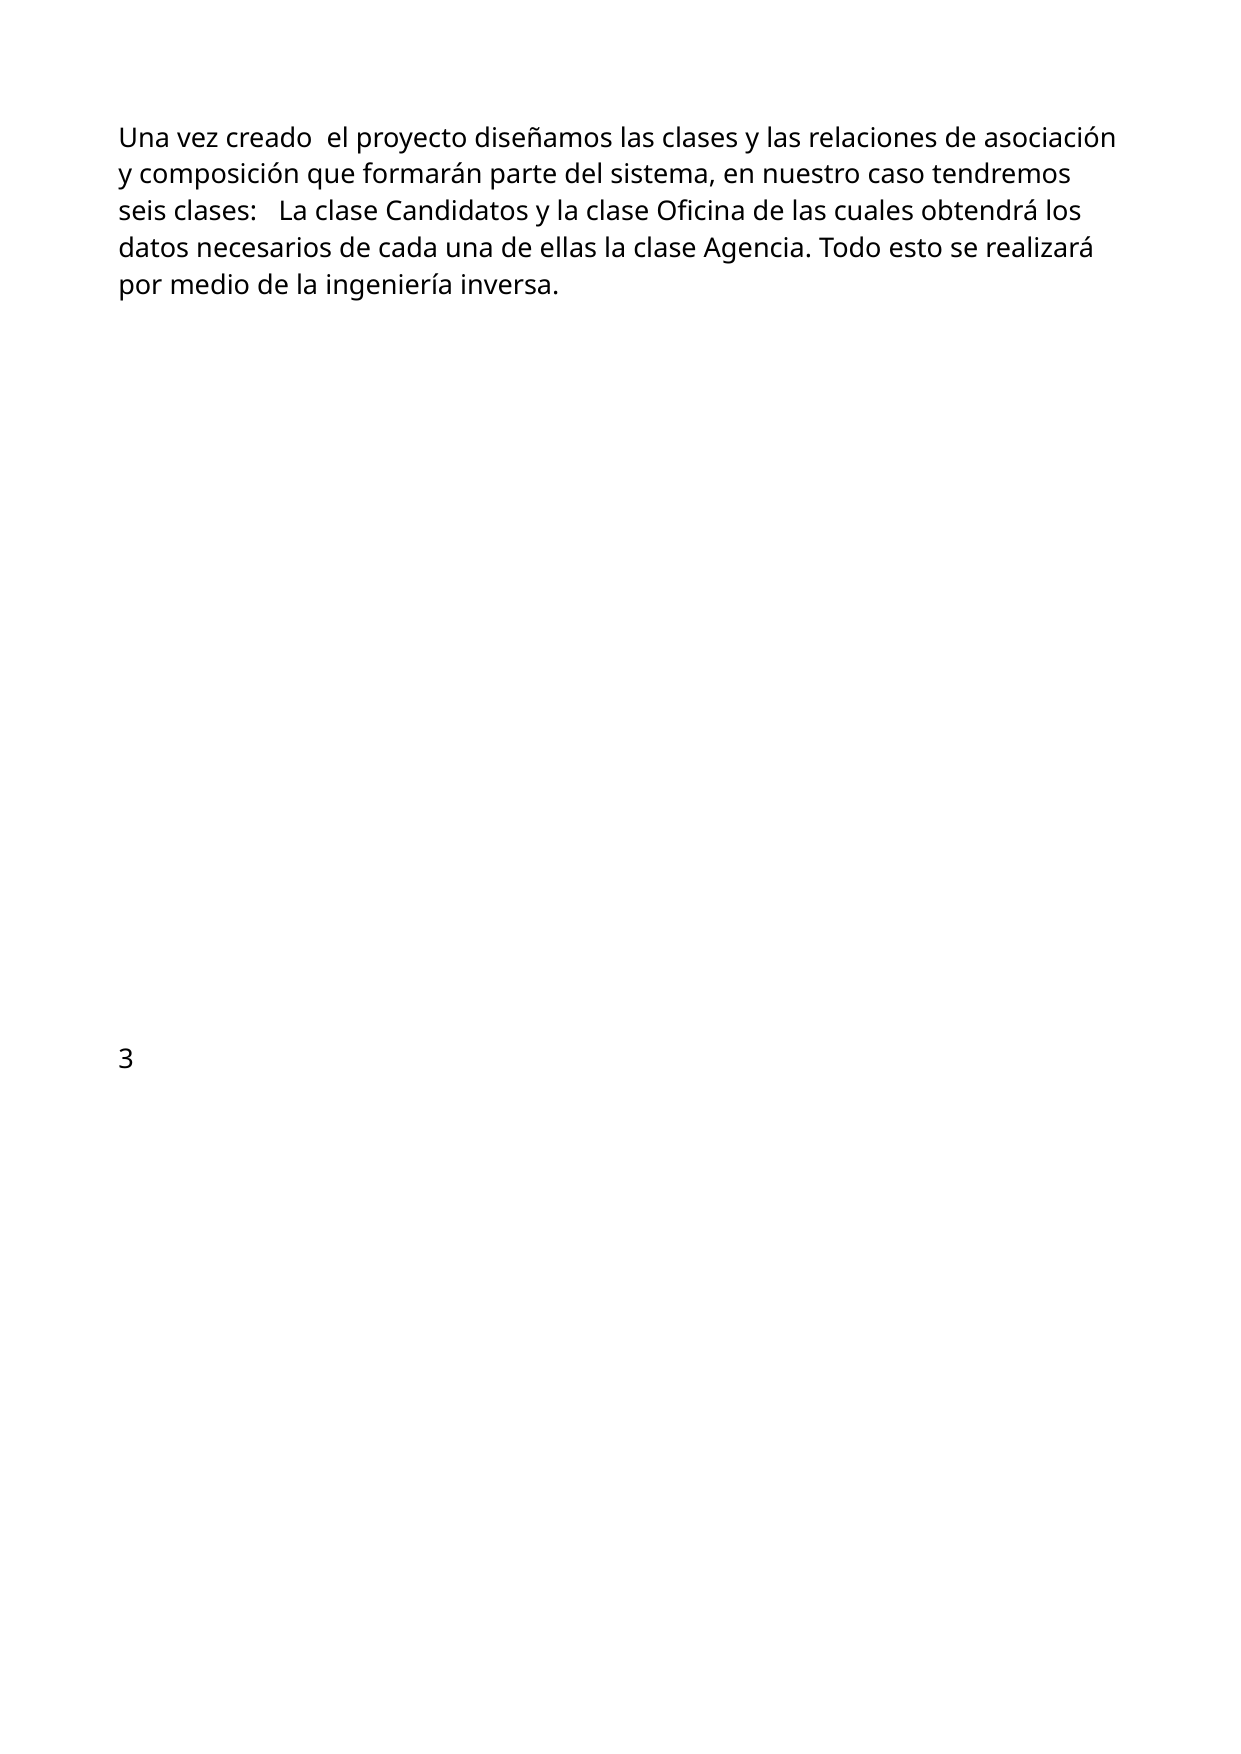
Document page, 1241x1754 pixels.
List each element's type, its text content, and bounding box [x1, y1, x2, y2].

text Una vez creado el proyecto diseñamos las clases y las relaciones de asociación y composición que formarán parte del sistema, en nuestro caso tendremos seis clases: La clase Candidatos y la clase Oficina de las cuales obtendrá los datos necesarios de cada una de ellas la clase Agencia. Todo esto se realizará por medio de la ingeniería inversa. [118, 118, 1122, 302]
text 23 [118, 1040, 1122, 1077]
